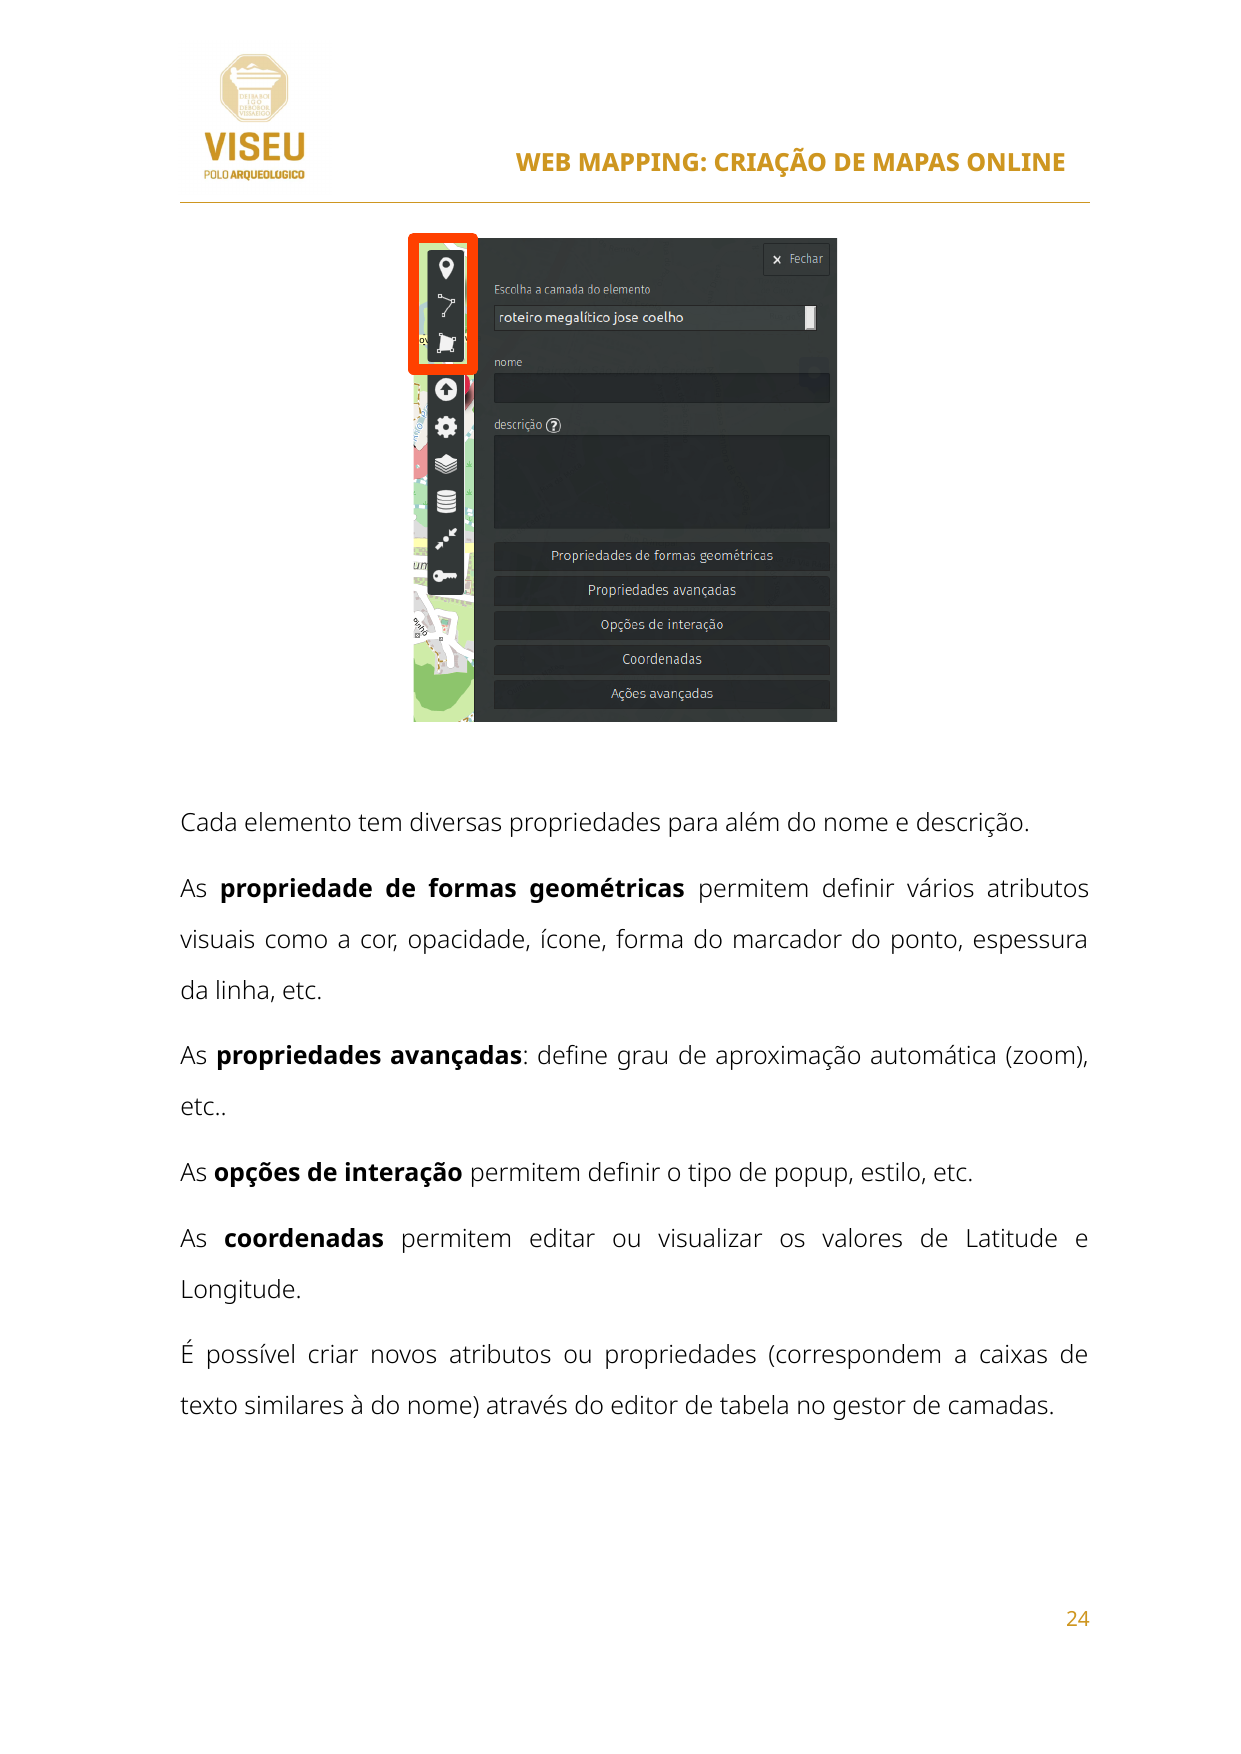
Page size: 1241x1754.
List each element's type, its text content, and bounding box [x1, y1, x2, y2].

text As propriedade de formas geométricas permitem definir vários atributos visuais como a cor, opacidade, ícone, forma do marcador do ponto, espessura da linha, etc. [180, 870, 1090, 1006]
text As opções de interação permitem definir o tipo de popup, estilo, etc. [180, 1155, 1090, 1189]
text É possível criar novos atributos ou propriedades (correspondem a caixas de texto similares à do nome) através do editor de tabela no gestor de camadas. [180, 1337, 1090, 1422]
text As propriedades avançadas: define grau de aproximação automática (zoom), etc.. [180, 1038, 1090, 1123]
text Cada elemento tem diversas propriedades para além do nome e descrição. [180, 805, 1090, 839]
picture [413, 238, 838, 722]
picture [419, 243, 467, 364]
text As coordenadas permitem editar ou visualizar os valores de Latitude e Longitude. [180, 1220, 1090, 1305]
